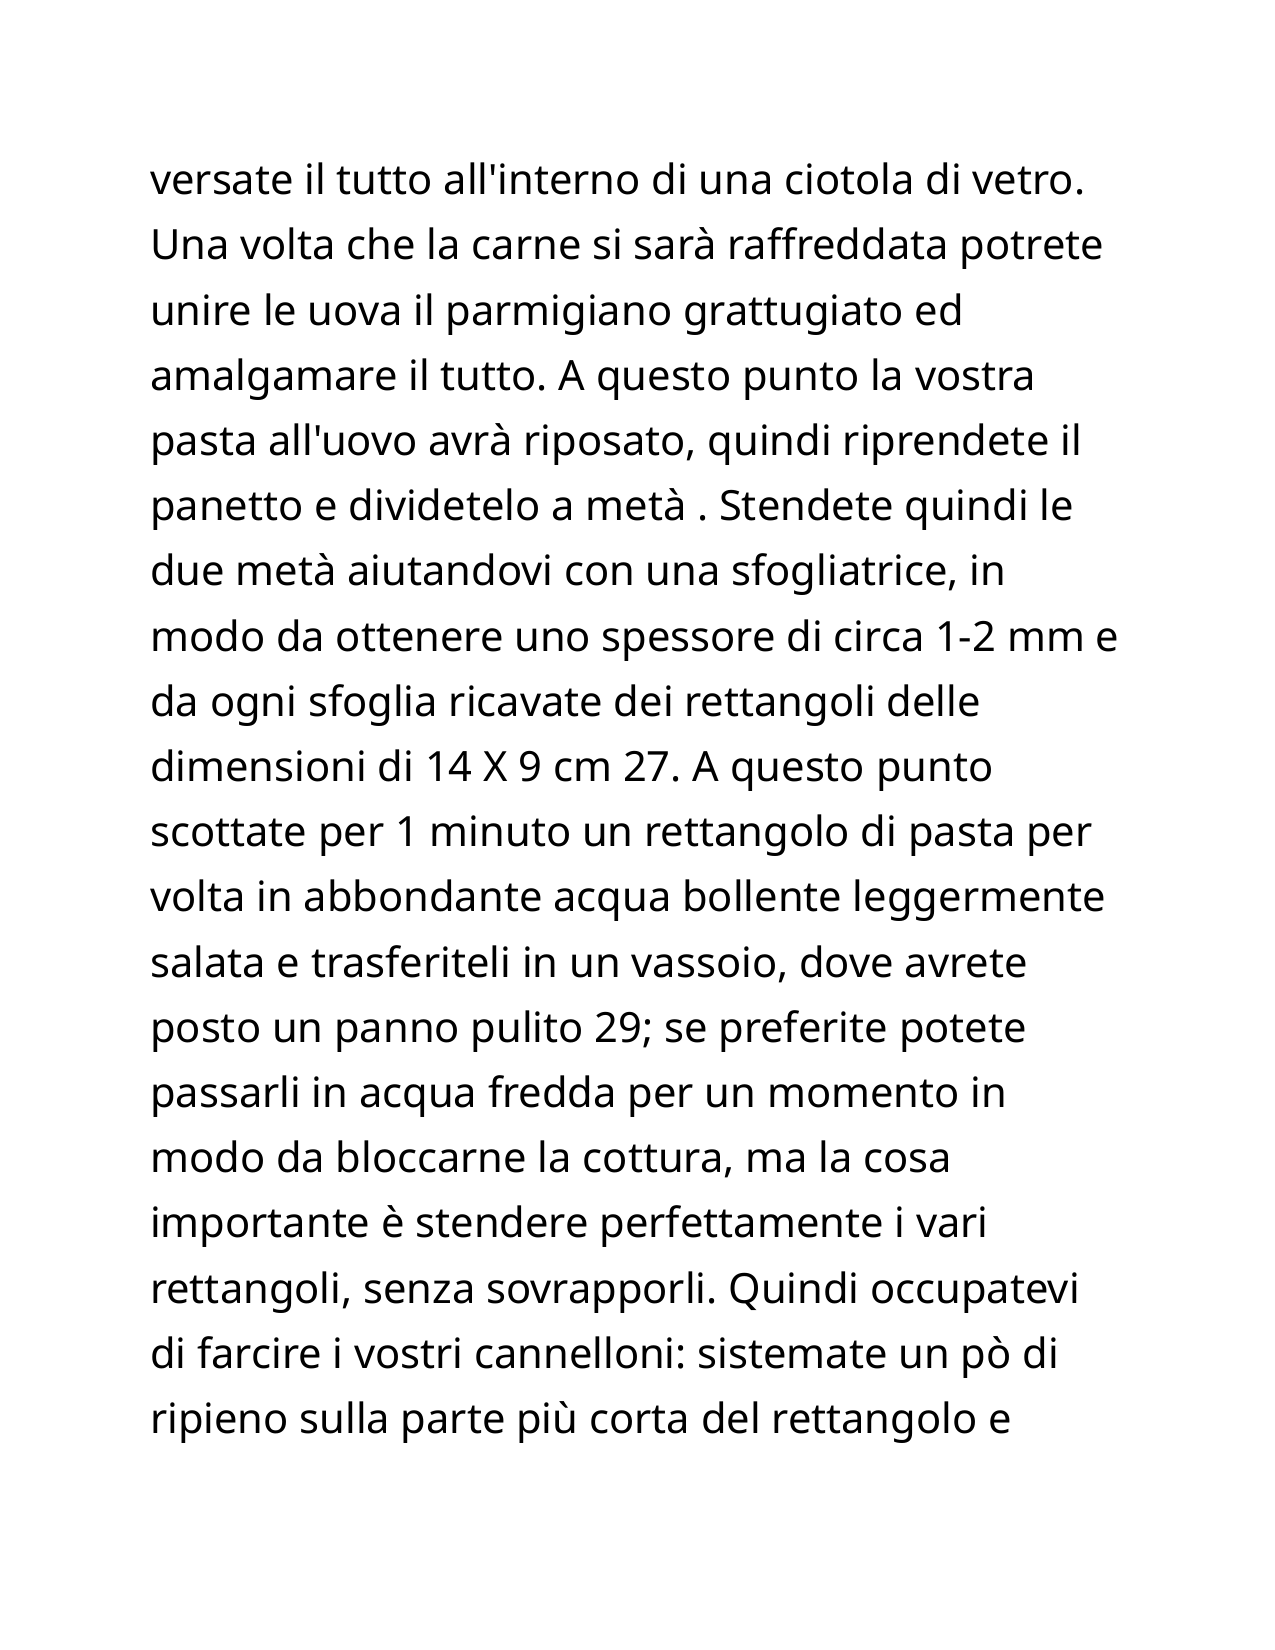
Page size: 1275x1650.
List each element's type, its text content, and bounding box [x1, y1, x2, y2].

text versate il tutto all'interno di una ciotola di vetro. Una volta che la carne si sarà raffreddata potrete unire le uova il parmigiano grattugiato ed amalgamare il tutto. A questo punto la vostra pasta all'uovo avrà riposato, quindi riprendete il panetto e dividetelo a metà . Stendete quindi le due metà aiutandovi con una sfogliatrice, in modo da ottenere uno spessore di circa 1-2 mm e da ogni sfoglia ricavate dei rettangoli delle dimensioni di 14 X 9 cm 27. A questo punto scottate per 1 minuto un rettangolo di pasta per volta in abbondante acqua bollente leggermente salata e trasferiteli in un vassoio, dove avrete posto un panno pulito 29; se preferite potete passarli in acqua fredda per un momento in modo da bloccarne la cottura, ma la cosa importante è stendere perfettamente i vari rettangoli, senza sovrapporli. Quindi occupatevi di farcire i vostri cannelloni: sistemate un pò di ripieno sulla parte più corta del rettangolo e [150, 150, 1125, 1446]
